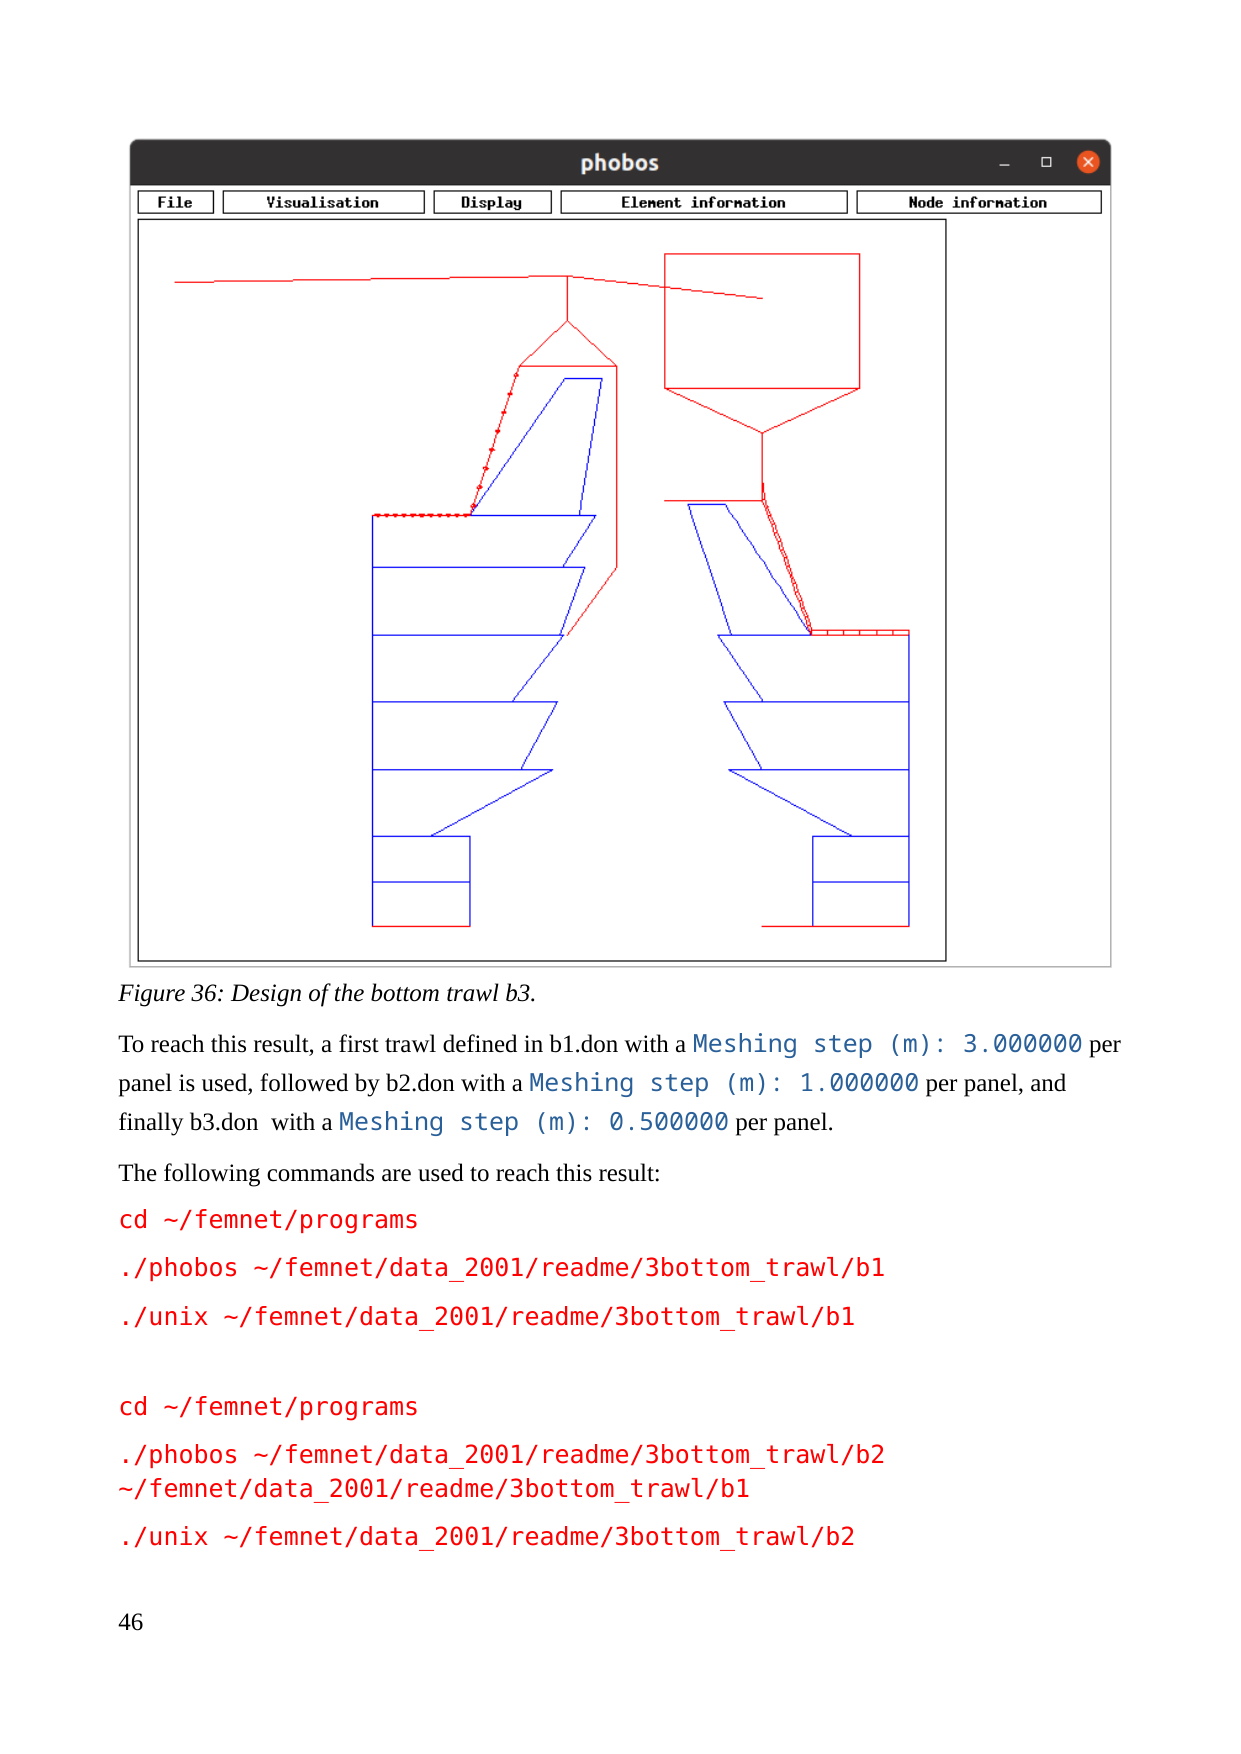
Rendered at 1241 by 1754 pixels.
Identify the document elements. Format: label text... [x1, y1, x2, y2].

text The following commands are used to reach this result: [118, 1158, 1122, 1187]
text Figure 36: Design of the bottom trawl b3. [118, 979, 1122, 1007]
picture [118, 130, 1123, 979]
text ./phobos ~/femnet/data_2001/readme/3bottom_trawl/b1 [118, 1253, 1122, 1283]
text cd ~/femnet/programs [118, 1205, 1122, 1234]
text cd ~/femnet/programs [118, 1392, 1122, 1421]
text To reach this result, a first trawl defined in b1.don with a Meshing step (m): 3.000000 per panel is used, followed by b2.don with a Meshing step (m): 1.000000 per panel, and finally b3.don with a Meshing step (m): 0.500000 per panel. [118, 1026, 1122, 1138]
text ./phobos ~/femnet/data_2001/readme/3bottom_trawl/b2 ~/femnet/data_2001/readme/3bottom_trawl/b1 [118, 1440, 1122, 1503]
text ./unix ~/femnet/data_2001/readme/3bottom_trawl/b2 [118, 1522, 1122, 1551]
text ./unix ~/femnet/data_2001/readme/3bottom_trawl/b1 [118, 1302, 1122, 1331]
